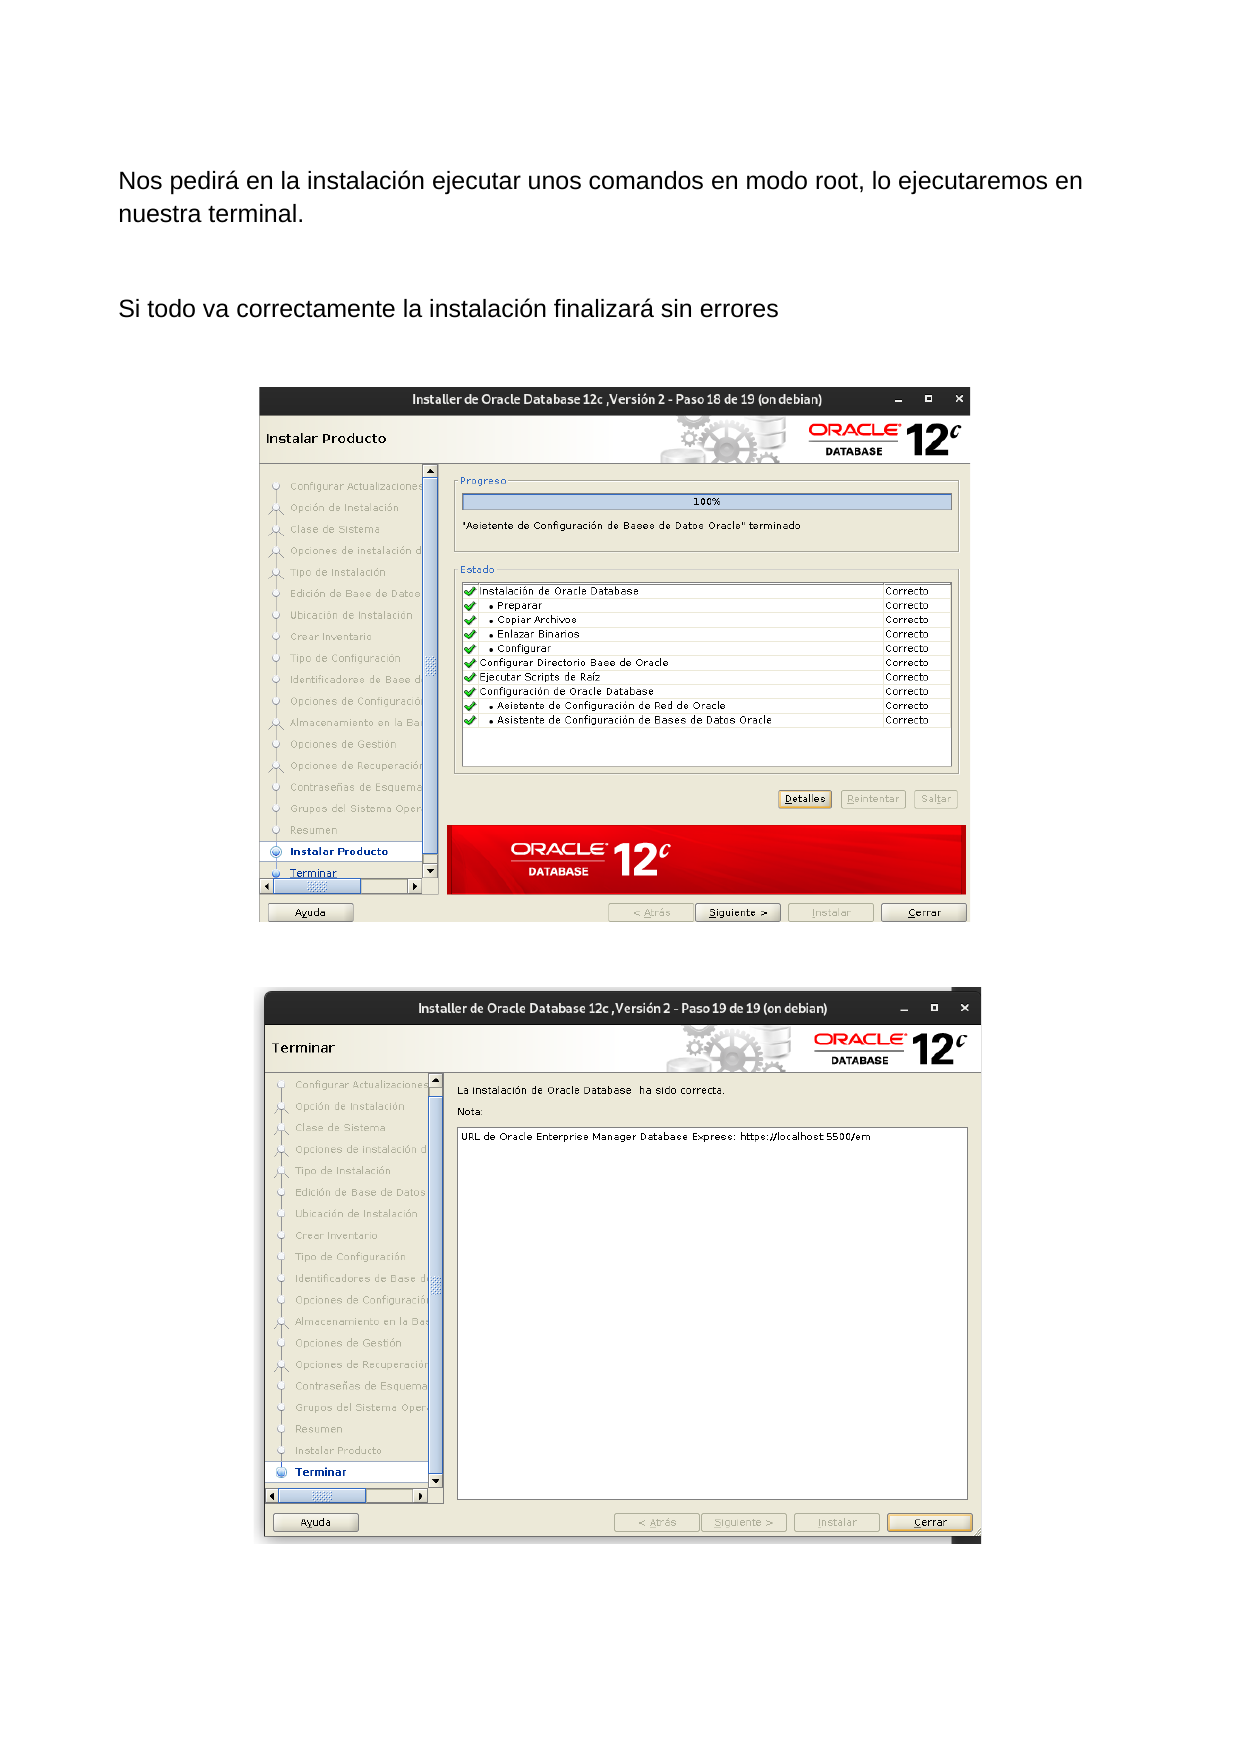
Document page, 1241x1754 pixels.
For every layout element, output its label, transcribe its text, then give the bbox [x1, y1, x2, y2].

picture [297, 987, 923, 1544]
text Si todo va correctamente la instalación finalizará sin errores [118, 294, 1122, 323]
picture [314, 387, 908, 922]
text Nos pedirá en la instalación ejecutar unos comandos en modo root, lo ejecutaremos en nuestra terminal. [118, 166, 1122, 227]
